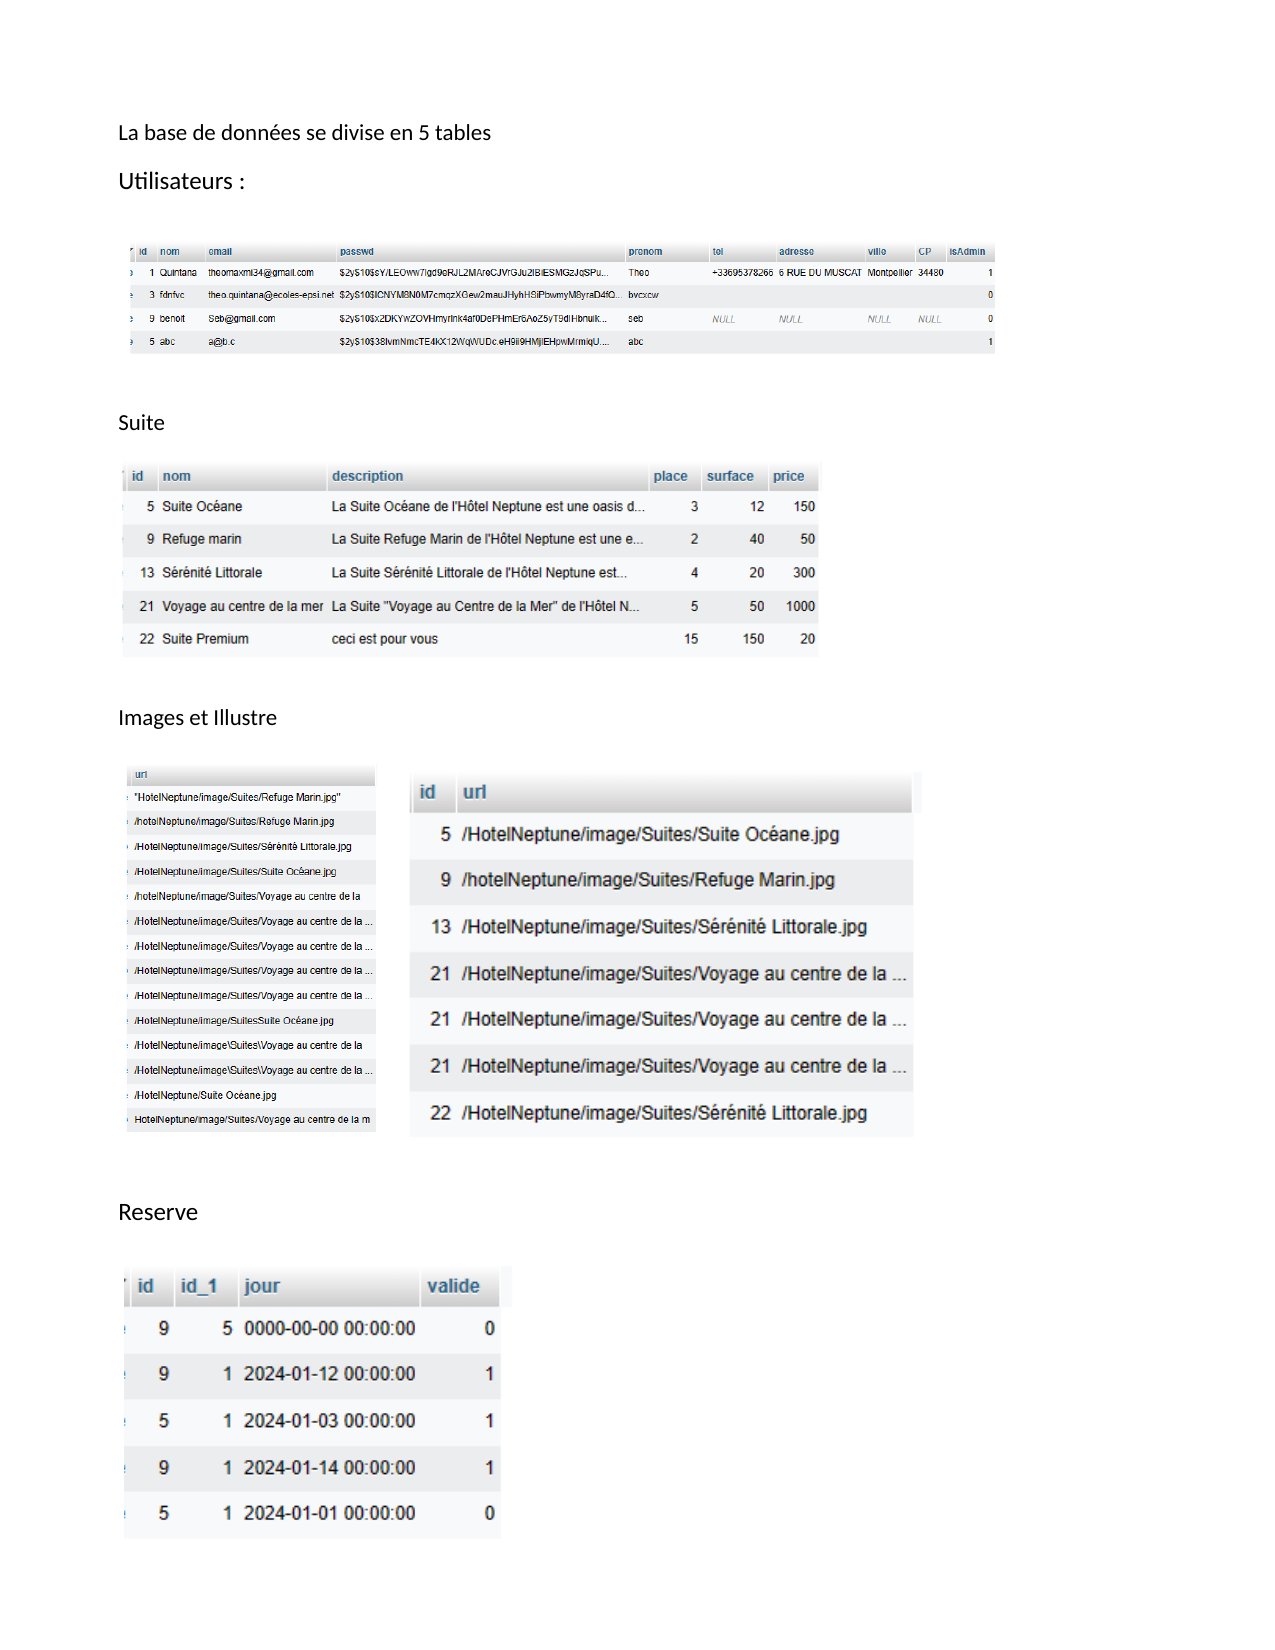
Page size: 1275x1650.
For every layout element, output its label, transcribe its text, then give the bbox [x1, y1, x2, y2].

picture [122, 455, 823, 665]
picture [126, 761, 378, 1132]
text Utilisateurs : [118, 165, 983, 195]
text Images et Illustre [118, 703, 983, 731]
text Suite [118, 408, 983, 436]
text La base de données se divise en 5 tables [118, 118, 983, 146]
picture [124, 1246, 523, 1542]
picture [409, 752, 923, 1145]
subtitle Reserve [118, 1196, 1157, 1226]
picture [130, 235, 996, 354]
